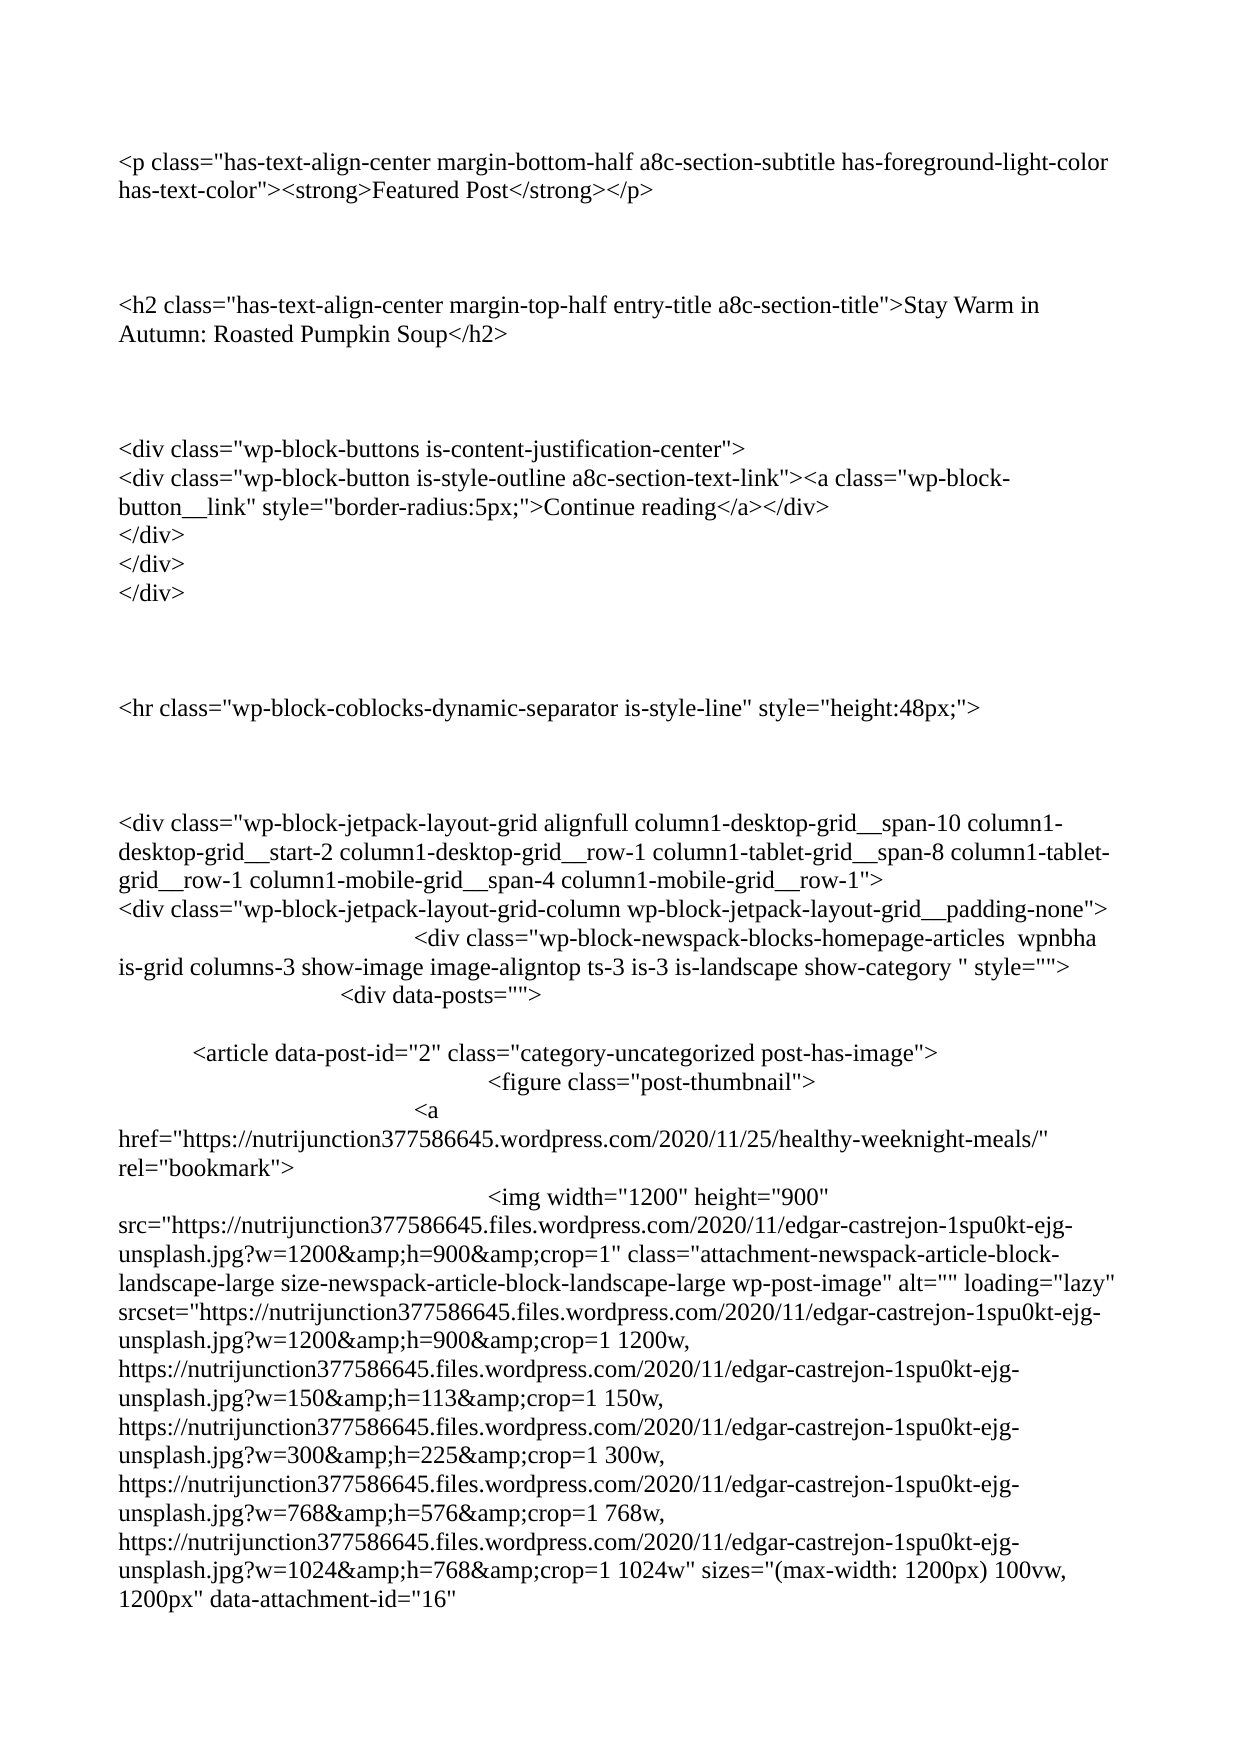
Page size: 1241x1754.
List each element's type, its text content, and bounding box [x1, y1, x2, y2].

text </div> [118, 578, 1122, 607]
text <figure class="post-thumbnail"> [118, 1067, 1122, 1096]
text </div> [118, 549, 1122, 578]
text <div data-posts=""> [118, 981, 1122, 1009]
text <div class="wp-block-button is-style-outline a8c-section-text-link"><a class="wp-block-button__link" style="border-radius:5px;">Continue reading</a></div> [118, 463, 1122, 521]
text <div class="wp-block-jetpack-layout-grid-column wp-block-jetpack-layout-grid__padding-none"> <div class="wp-block-newspack-blocks-homepage-articles wpnbha is-grid columns-3 show-image image-aligntop ts-3 is-3 is-landscape show-category " style=""> [118, 894, 1122, 981]
text </div> [118, 521, 1122, 549]
text <a href="https://nutrijunction377586645.wordpress.com/2020/11/25/healthy-weeknight-meals/" rel="bookmark"> [118, 1096, 1122, 1182]
text <h2 class="has-text-align-center margin-top-half entry-title a8c-section-title">Stay Warm in Autumn: Roasted Pumpkin Soup</h2> [118, 291, 1122, 348]
text <p class="has-text-align-center margin-bottom-half a8c-section-subtitle has-foreground-light-color has-text-color"><strong>Featured Post</strong></p> [118, 147, 1122, 204]
text <div class="wp-block-buttons is-content-justification-center"> [118, 434, 1122, 463]
text <img width="1200" height="900" src="https://nutrijunction377586645.files.wordpress.com/2020/11/edgar-castrejon-1spu0kt-ejg-unsplash.jpg?w=1200&amp;h=900&amp;crop=1" class="attachment-newspack-article-block-landscape-large size-newspack-article-block-landscape-large wp-post-image" alt="" loading="lazy" srcset="https://nutrijunction377586645.files.wordpress.com/2020/11/edgar-castrejon-1spu0kt-ejg-unsplash.jpg?w=1200&amp;h=900&amp;crop=1 1200w, https://nutrijunction377586645.files.wordpress.com/2020/11/edgar-castrejon-1spu0kt-ejg-unsplash.jpg?w=150&amp;h=113&amp;crop=1 150w, https://nutrijunction377586645.files.wordpress.com/2020/11/edgar-castrejon-1spu0kt-ejg-unsplash.jpg?w=300&amp;h=225&amp;crop=1 300w, https://nutrijunction377586645.files.wordpress.com/2020/11/edgar-castrejon-1spu0kt-ejg-unsplash.jpg?w=768&amp;h=576&amp;crop=1 768w, https://nutrijunction377586645.files.wordpress.com/2020/11/edgar-castrejon-1spu0kt-ejg-unsplash.jpg?w=1024&amp;h=768&amp;crop=1 1024w" sizes="(max-width: 1200px) 100vw, 1200px" data-attachment-id="16" [118, 1182, 1122, 1613]
text <div class="wp-block-jetpack-layout-grid alignfull column1-desktop-grid__span-10 column1-desktop-grid__start-2 column1-desktop-grid__row-1 column1-tablet-grid__span-8 column1-tablet-grid__row-1 column1-mobile-grid__span-4 column1-mobile-grid__row-1"> [118, 808, 1122, 894]
text <article data-post-id="2" class="category-uncategorized post-has-image"> [118, 1038, 1122, 1067]
text <hr class="wp-block-coblocks-dynamic-separator is-style-line" style="height:48px;"> [118, 693, 1122, 722]
